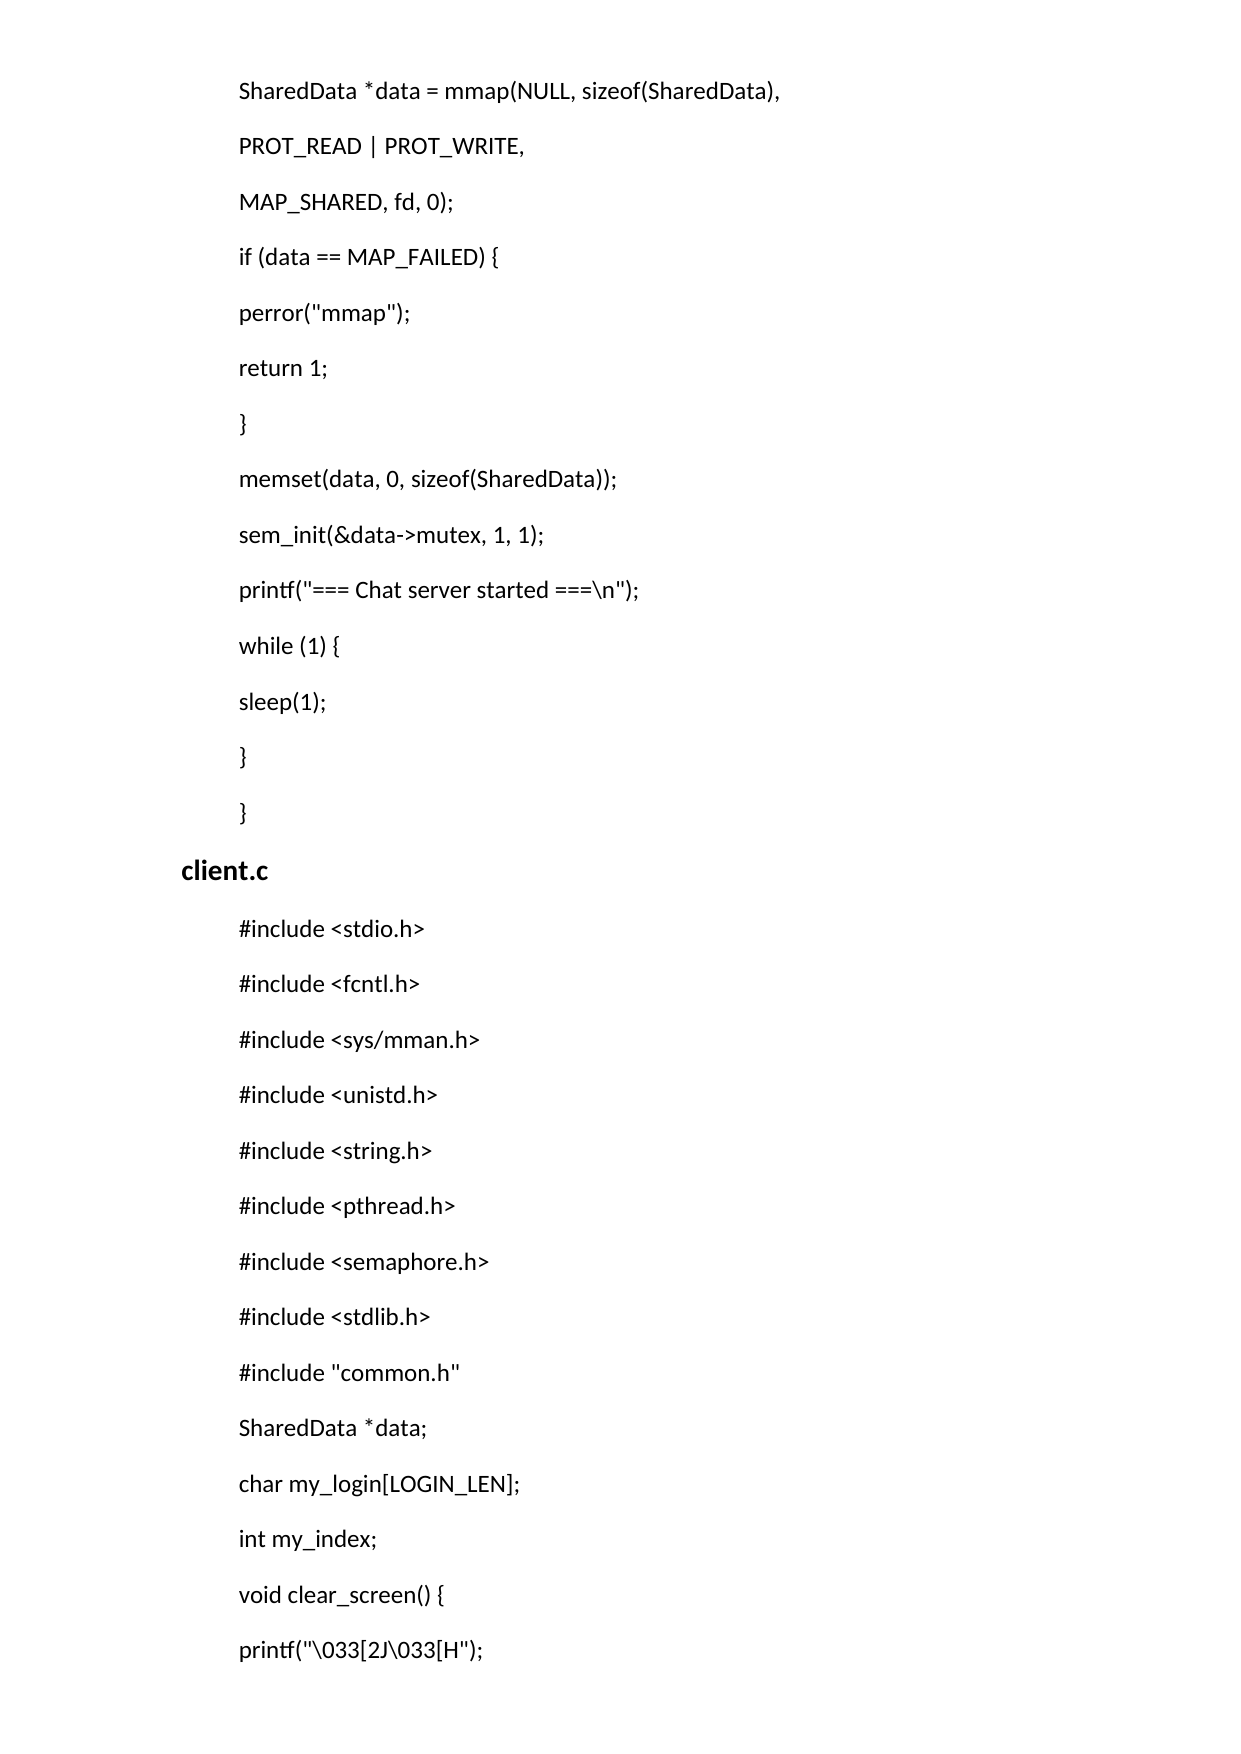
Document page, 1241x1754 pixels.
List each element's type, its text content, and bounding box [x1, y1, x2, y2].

text if (data == MAP_FAILED) { [238, 242, 1165, 272]
text sleep(1); [238, 686, 1165, 716]
text sem_init(&data->mutex, 1, 1); [238, 519, 1165, 550]
text #include "common.h" [238, 1357, 1165, 1388]
text #include <stdio.h> [238, 913, 1165, 943]
text perror("mmap"); [238, 297, 1165, 328]
text #include <unistd.h> [238, 1079, 1165, 1110]
text while (1) { [238, 630, 1165, 661]
text #include <semaphore.h> [238, 1246, 1165, 1277]
text } [238, 797, 1165, 827]
text memset(data, 0, sizeof(SharedData)); [238, 464, 1165, 494]
text void clear_screen() { [238, 1579, 1165, 1610]
text SharedData *data; [238, 1413, 1165, 1443]
text #include <stdlib.h> [238, 1302, 1165, 1332]
text PROT_READ | PROT_WRITE, [238, 131, 1165, 161]
text #include <string.h> [238, 1135, 1165, 1166]
text return 1; [238, 353, 1165, 383]
text int my_index; [238, 1524, 1165, 1554]
text client.c [181, 852, 1147, 888]
text #include <fcntl.h> [238, 968, 1165, 999]
text SharedData *data = mmap(NULL, sizeof(SharedData), [238, 75, 1165, 106]
text printf("=== Chat server started ===\n"); [238, 575, 1165, 605]
text #include <pthread.h> [238, 1191, 1165, 1221]
text } [238, 741, 1165, 772]
text } [238, 408, 1165, 439]
text char my_login[LOGIN_LEN]; [238, 1468, 1165, 1499]
text printf("\033[2J\033[H"); [238, 1635, 1165, 1665]
text MAP_SHARED, fd, 0); [238, 186, 1165, 217]
text #include <sys/mman.h> [238, 1024, 1165, 1054]
